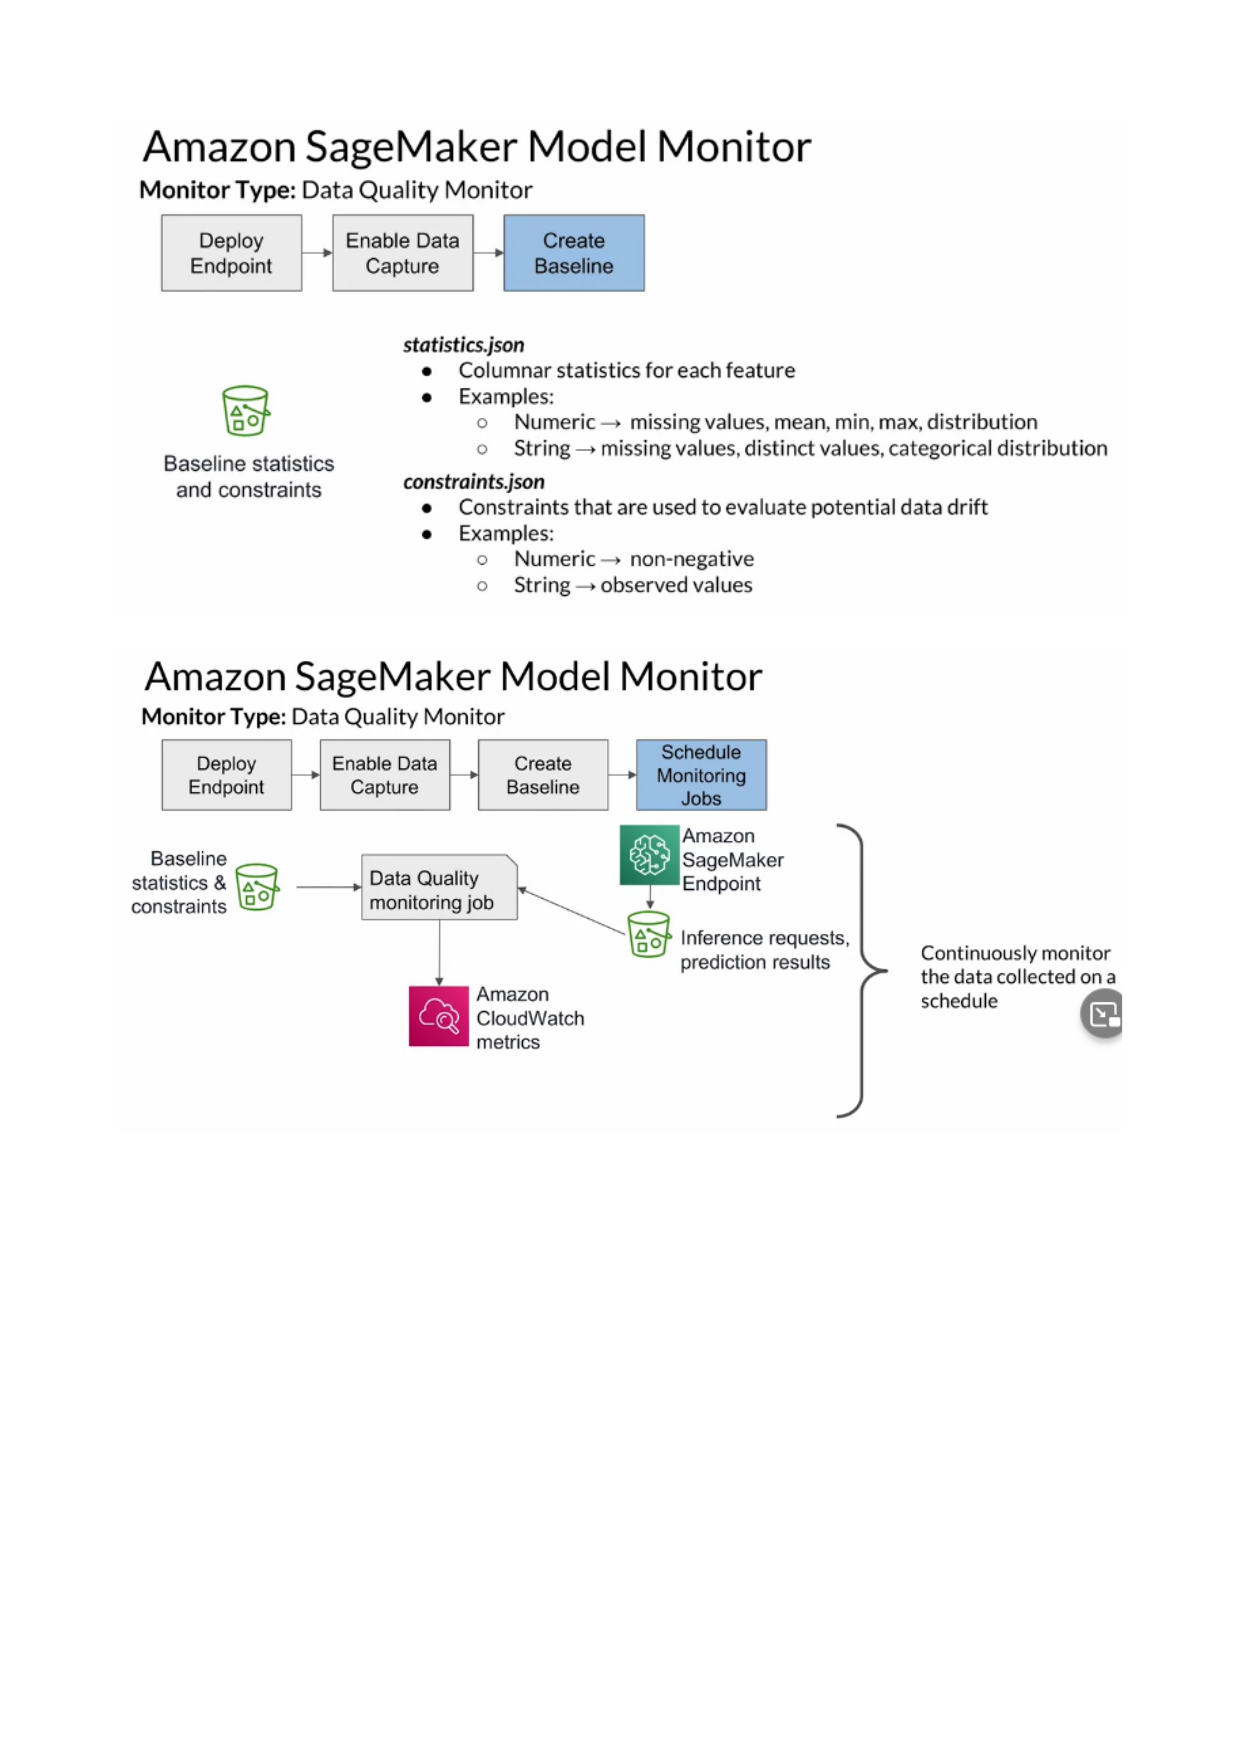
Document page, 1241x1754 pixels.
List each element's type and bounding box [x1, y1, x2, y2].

picture [118, 646, 1123, 1133]
picture [118, 118, 1123, 618]
